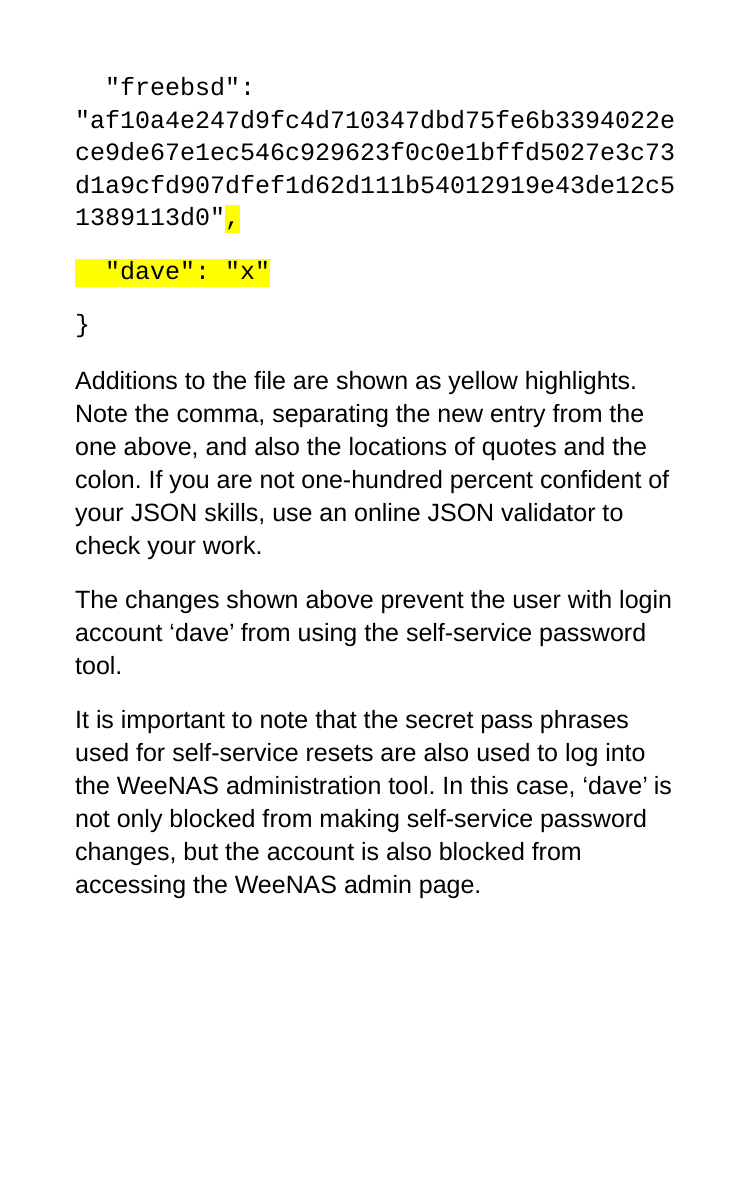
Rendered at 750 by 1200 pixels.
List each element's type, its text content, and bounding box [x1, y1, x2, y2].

text It is important to note that the secret pass phrases used for self-service resets are also used to log into the WeeNAS administration tool. In this case, ‘dave’ is not only blocked from making self-service password changes, but the account is also blocked from accessing the WeeNAS admin page. [75, 705, 675, 899]
text "freebsd": "af10a4e247d9fc4d710347dbd75fe6b3394022ece9de67e1ec546c929623f0c0e1bffd5027e3c73d1a9cfd907dfef1d62d111b54012919e43de12c51389113d0", [75, 75, 675, 233]
text The changes shown above prevent the user with login account ‘dave’ from using the self-service password tool. [75, 585, 675, 679]
text Additions to the file are shown as yellow highlights. Note the comma, separating the new entry from the one above, and also the locations of quotes and the colon. If you are not one-hundred percent confident of your JSON skills, use an online JSON validator to check your work. [75, 366, 675, 559]
text } [75, 312, 675, 340]
text "dave": "x" [75, 258, 675, 287]
